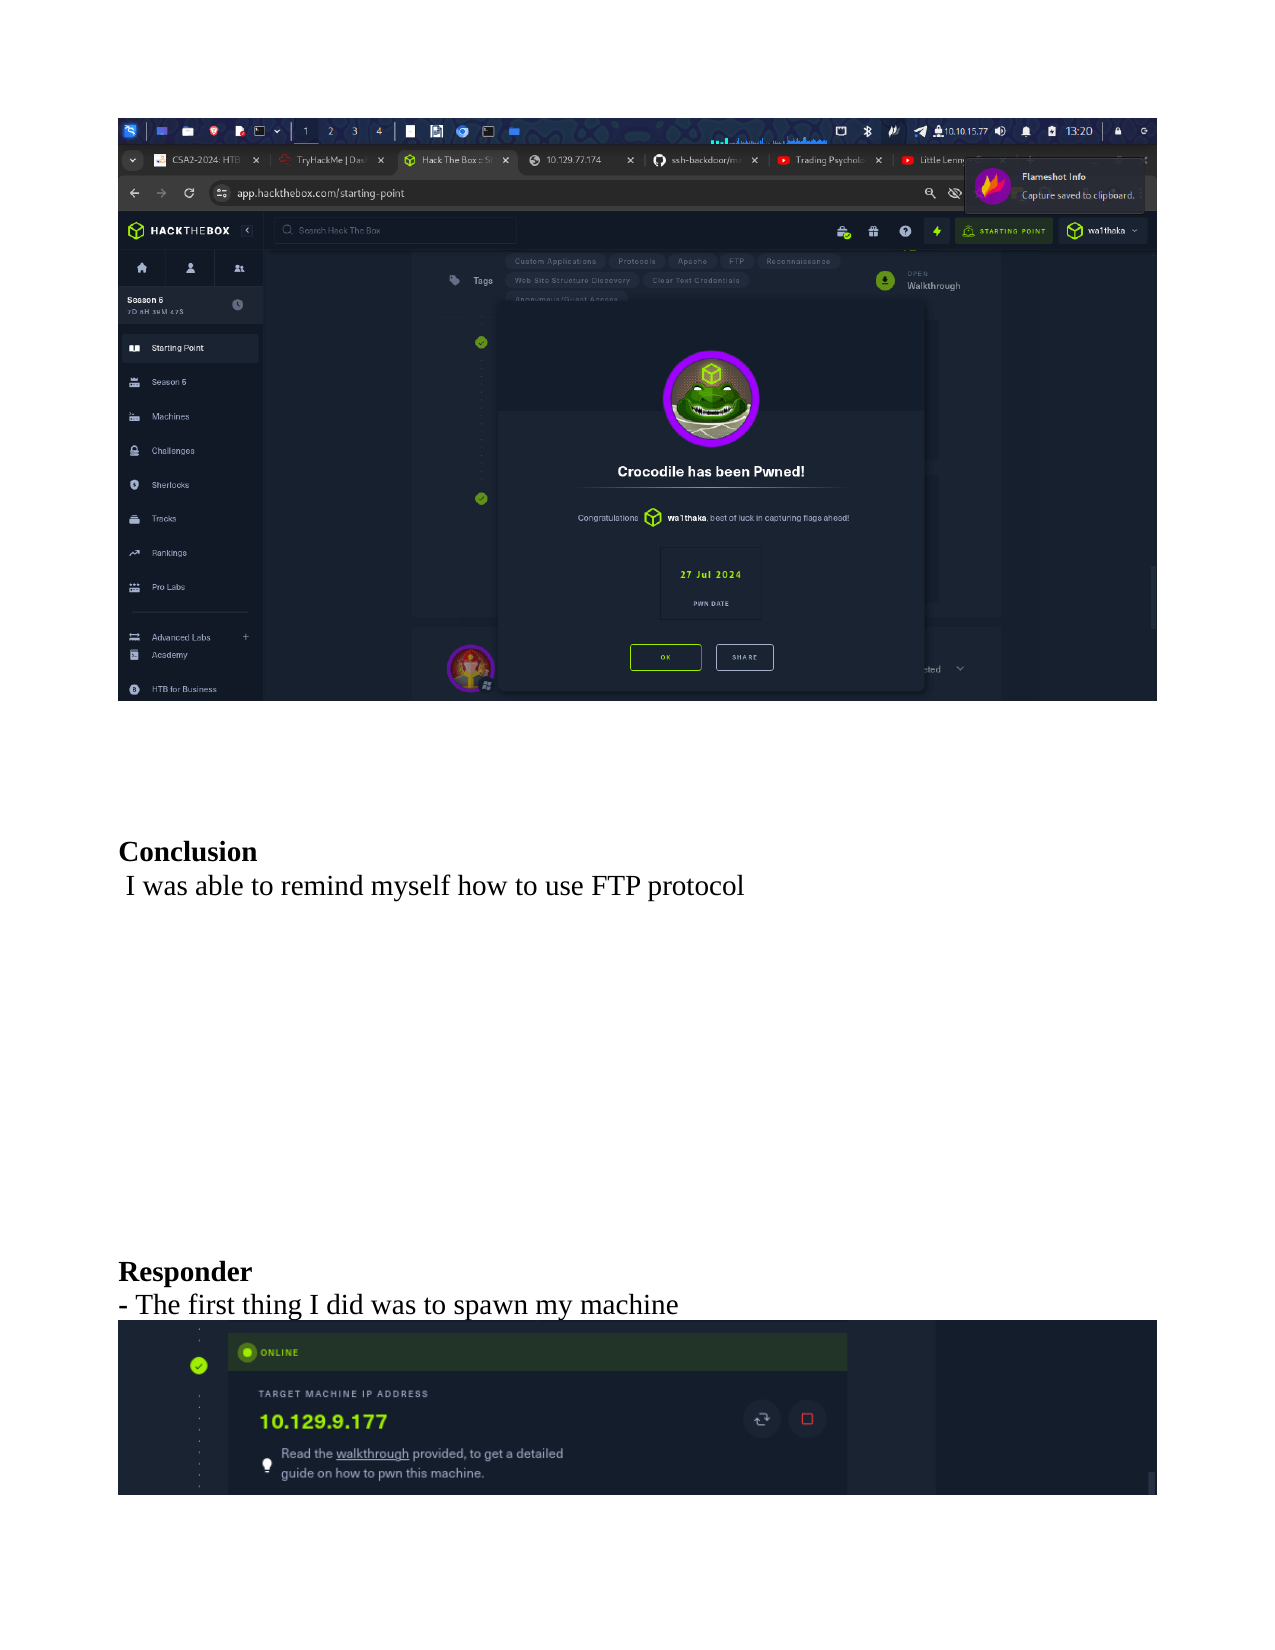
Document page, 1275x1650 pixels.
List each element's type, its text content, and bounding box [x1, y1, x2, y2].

text - The first thing I did was to spawn my machine [118, 1287, 1157, 1320]
text I was able to remind myself how to use FTP protocol [118, 868, 1157, 902]
text Conclusion [118, 834, 1157, 868]
picture [118, 118, 1157, 701]
picture [118, 1320, 1157, 1495]
text Responder [118, 1254, 1157, 1287]
